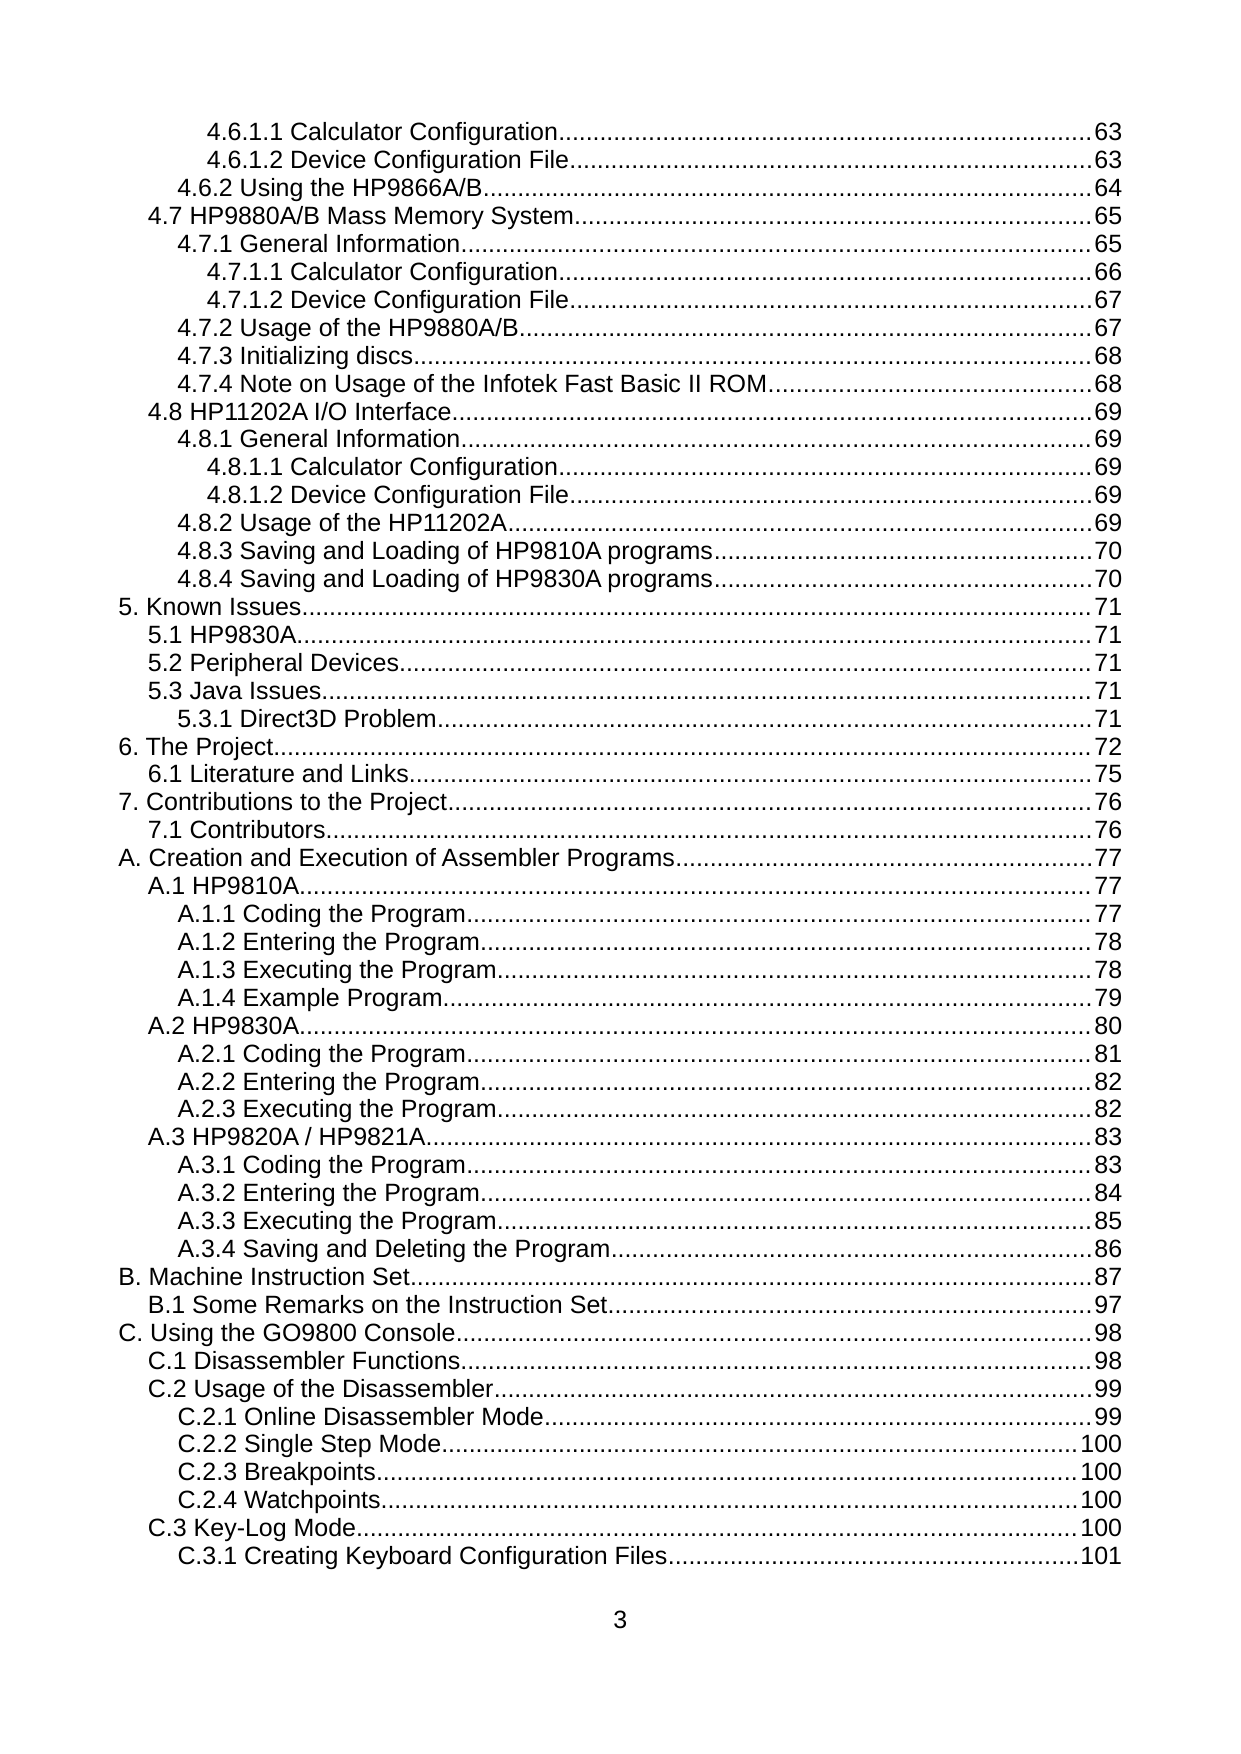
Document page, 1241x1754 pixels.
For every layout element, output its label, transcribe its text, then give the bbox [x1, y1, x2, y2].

text A.3.2 Entering the Program 84 [177, 1179, 1122, 1207]
text 4.6.2 Using the HP9866A/B 64 [177, 174, 1122, 202]
text 5.3.1 Direct3D Problem 71 [177, 704, 1122, 732]
text A.1 HP9810A 77 [148, 872, 1122, 900]
text 4.7.1.1 Calculator Configuration 66 [207, 258, 1122, 286]
text A.2.2 Entering the Program 82 [177, 1067, 1122, 1095]
text 7. Contributions to the Project 76 [118, 788, 1122, 816]
text 5.3 Java Issues 71 [148, 676, 1122, 704]
text 4.8.1 General Information 69 [177, 425, 1122, 453]
text C.2.3 Breakpoints 100 [177, 1458, 1122, 1486]
text C.1 Disassembler Functions 98 [148, 1346, 1122, 1374]
text 4.6.1.2 Device Configuration File 63 [207, 146, 1122, 174]
text A.1.1 Coding the Program 77 [177, 900, 1122, 928]
text A.2.3 Executing the Program 82 [177, 1095, 1122, 1123]
text 4.8 HP11202A I/O Interface 69 [148, 397, 1122, 425]
text 4.7.3 Initializing discs 68 [177, 341, 1122, 369]
text 4.6.1.1 Calculator Configuration 63 [207, 118, 1122, 146]
text 4.7 HP9880A/B Mass Memory System 65 [148, 202, 1122, 230]
text 6. The Project 72 [118, 732, 1122, 760]
text A.1.4 Example Program 79 [177, 983, 1122, 1011]
text A.3.4 Saving and Deleting the Program 86 [177, 1235, 1122, 1263]
text 4.7.1.2 Device Configuration File 67 [207, 286, 1122, 313]
text 7.1 Contributors 76 [148, 816, 1122, 844]
text A.3 HP9820A / HP9821A 83 [148, 1123, 1122, 1151]
text B. Machine Instruction Set 87 [118, 1263, 1122, 1291]
text A.3.3 Executing the Program 85 [177, 1207, 1122, 1235]
text 5.2 Peripheral Devices 71 [148, 648, 1122, 676]
text A. Creation and Execution of Assembler Programs 77 [118, 844, 1122, 872]
text B.1 Some Remarks on the Instruction Set 97 [148, 1291, 1122, 1318]
text C.3.1 Creating Keyboard Configuration Files 101 [177, 1542, 1122, 1570]
text C.2 Usage of the Disassembler 99 [148, 1374, 1122, 1402]
text 4.7.1 General Information 65 [177, 230, 1122, 258]
text A.1.2 Entering the Program 78 [177, 928, 1122, 956]
text C.2.1 Online Disassembler Mode 99 [177, 1402, 1122, 1430]
text 4.8.3 Saving and Loading of HP9810A programs 70 [177, 537, 1122, 565]
text 4.7.4 Note on Usage of the Infotek Fast Basic II ROM 68 [177, 369, 1122, 397]
text 4.8.2 Usage of the HP11202A 69 [177, 509, 1122, 537]
text 5. Known Issues 71 [118, 593, 1122, 621]
text 4.7.2 Usage of the HP9880A/B 67 [177, 313, 1122, 341]
text A.2.1 Coding the Program 81 [177, 1039, 1122, 1067]
text A.3.1 Coding the Program 83 [177, 1151, 1122, 1179]
text A.1.3 Executing the Program 78 [177, 956, 1122, 983]
text 5.1 HP9830A 71 [148, 621, 1122, 648]
text A.2 HP9830A 80 [148, 1011, 1122, 1039]
text 4.8.1.2 Device Configuration File 69 [207, 481, 1122, 509]
text C.2.2 Single Step Mode 100 [177, 1430, 1122, 1458]
text 4.8.1.1 Calculator Configuration 69 [207, 453, 1122, 481]
text C. Using the GO9800 Console 98 [118, 1318, 1122, 1346]
text C.2.4 Watchpoints 100 [177, 1486, 1122, 1514]
text 6.1 Literature and Links 75 [148, 760, 1122, 788]
text C.3 Key-Log Mode 100 [148, 1514, 1122, 1542]
text 4.8.4 Saving and Loading of HP9830A programs 70 [177, 565, 1122, 593]
